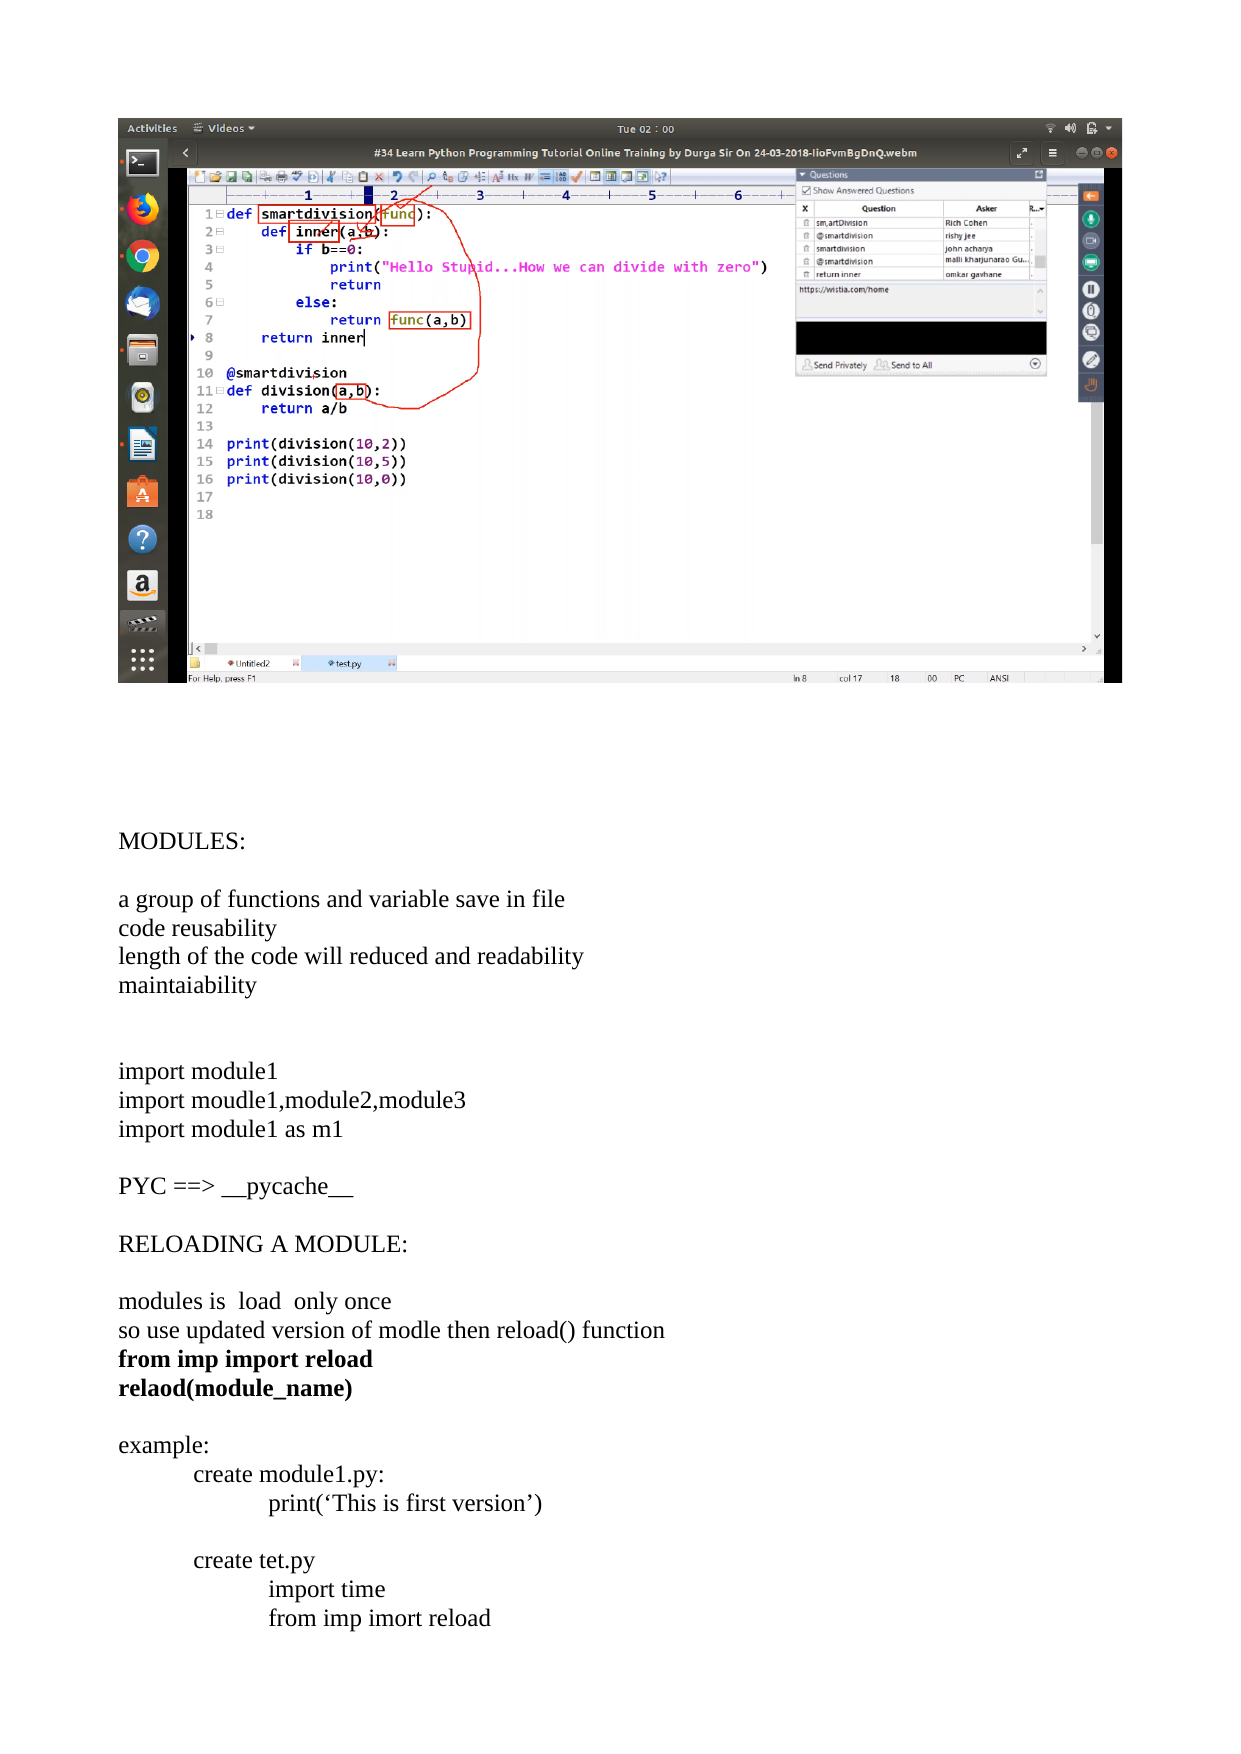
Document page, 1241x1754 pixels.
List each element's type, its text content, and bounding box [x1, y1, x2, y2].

text import module1 [118, 1056, 1122, 1085]
text maintaiability [118, 970, 1122, 999]
text RELOADING A MODULE: [118, 1229, 1122, 1258]
text MODULES: [118, 826, 1122, 855]
text relaod(module_name) [118, 1373, 1122, 1401]
text PYC ==> __pycache__ [118, 1171, 1122, 1200]
text a group of functions and variable save in file [118, 884, 1122, 913]
text modules is load only once [118, 1286, 1122, 1315]
text length of the code will reduced and readability [118, 941, 1122, 970]
text code reusability [118, 913, 1122, 941]
text create tet.py [118, 1545, 1122, 1574]
text so use updated version of modle then reload() function [118, 1315, 1122, 1344]
text example: [118, 1430, 1122, 1459]
text from imp import reload [118, 1344, 1122, 1373]
picture [118, 118, 1123, 683]
text from imp imort reload [118, 1603, 1122, 1631]
text import module1 as m1 [118, 1114, 1122, 1143]
text print(‘This is first version’) [118, 1488, 1122, 1516]
text import time [118, 1574, 1122, 1603]
text create module1.py: [118, 1459, 1122, 1488]
text import moudle1,module2,module3 [118, 1085, 1122, 1114]
